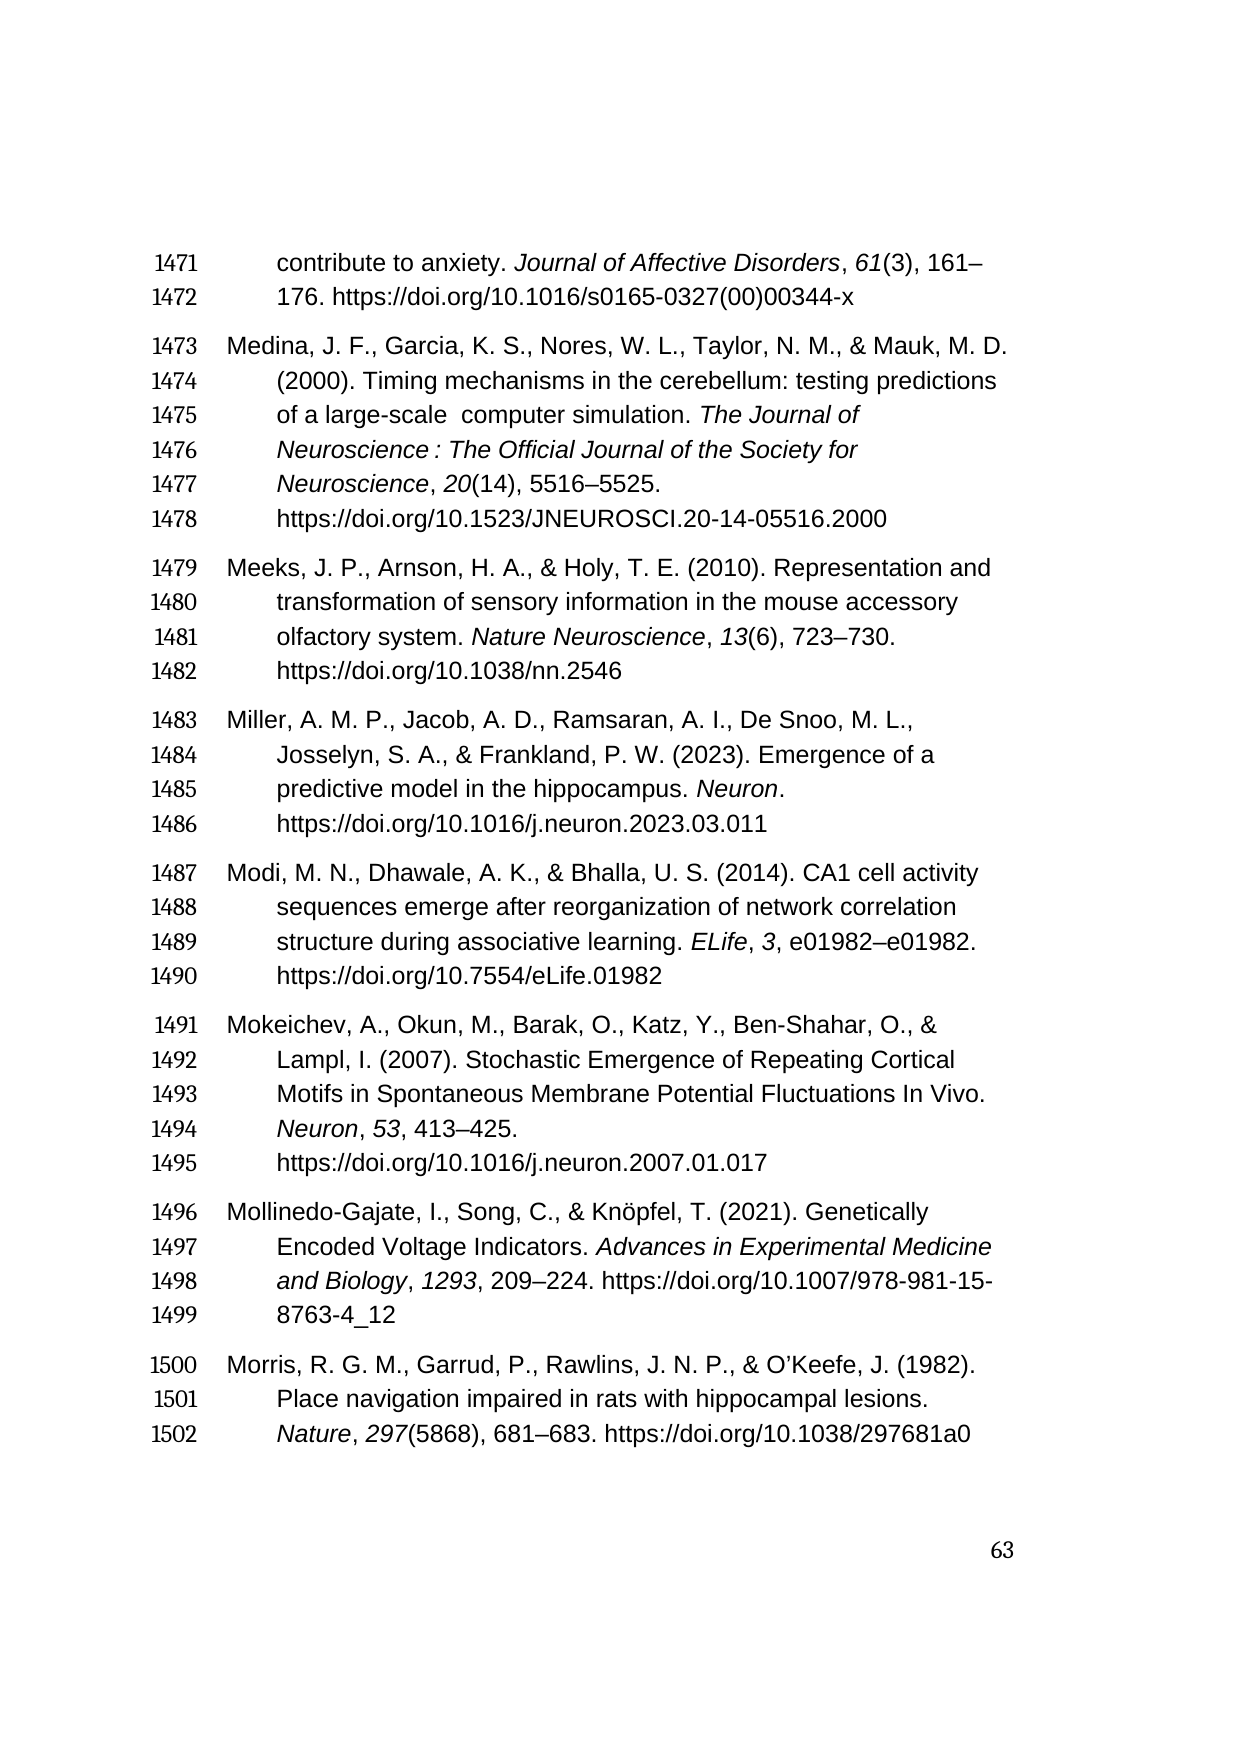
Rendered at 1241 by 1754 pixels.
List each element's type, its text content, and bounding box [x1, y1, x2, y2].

text Morris, R. G. M., Garrud, P., Rawlins, J. N. P., & O’Keefe, J. (1982). Place navigation impaired in rats with hippocampal lesions. Nature, 297(5868), 681–683. https://doi.org/10.1038/297681a0 [226, 1349, 1014, 1447]
text contribute to anxiety. Journal of Affective Disorders, 61(3), 161–176. https://doi.org/10.1016/s0165-0327(00)00344-x [226, 248, 1014, 311]
text Mokeichev, A., Okun, M., Barak, O., Katz, Y., Ben-Shahar, O., & Lampl, I. (2007). Stochastic Emergence of Repeating Cortical Motifs in Spontaneous Membrane Potential Fluctuations In Vivo. Neuron, 53, 413–425. https://doi.org/10.1016/j.neuron.2007.01.017 [226, 1010, 1014, 1177]
text Modi, M. N., Dhawale, A. K., & Bhalla, U. S. (2014). CA1 cell activity sequences emerge after reorganization of network correlation structure during associative learning. ELife, 3, e01982–e01982. https://doi.org/10.7554/eLife.01982 [226, 858, 1014, 990]
text Mollinedo-Gajate, I., Song, C., & Knöpfel, T. (2021). Genetically Encoded Voltage Indicators. Advances in Experimental Medicine and Biology, 1293, 209–224. https://doi.org/10.1007/978-981-15-8763-4_12 [226, 1197, 1014, 1329]
text Meeks, J. P., Arnson, H. A., & Holy, T. E. (2010). Representation and transformation of sensory information in the mouse accessory olfactory system. Nature Neuroscience, 13(6), 723–730. https://doi.org/10.1038/nn.2546 [226, 553, 1014, 685]
text Medina, J. F., Garcia, K. S., Nores, W. L., Taylor, N. M., & Mauk, M. D. (2000). Timing mechanisms in the cerebellum: testing predictions of a large-scale computer simulation. The Journal of Neuroscience : The Official Journal of the Society for Neuroscience, 20(14), 5516–5525. https://doi.org/10.1523/JNEUROSCI.20-14-05516.2000 [226, 331, 1014, 532]
text Miller, A. M. P., Jacob, A. D., Ramsaran, A. I., De Snoo, M. L., Josselyn, S. A., & Frankland, P. W. (2023). Emergence of a predictive model in the hippocampus. Neuron. https://doi.org/10.1016/j.neuron.2023.03.011 [226, 705, 1014, 837]
